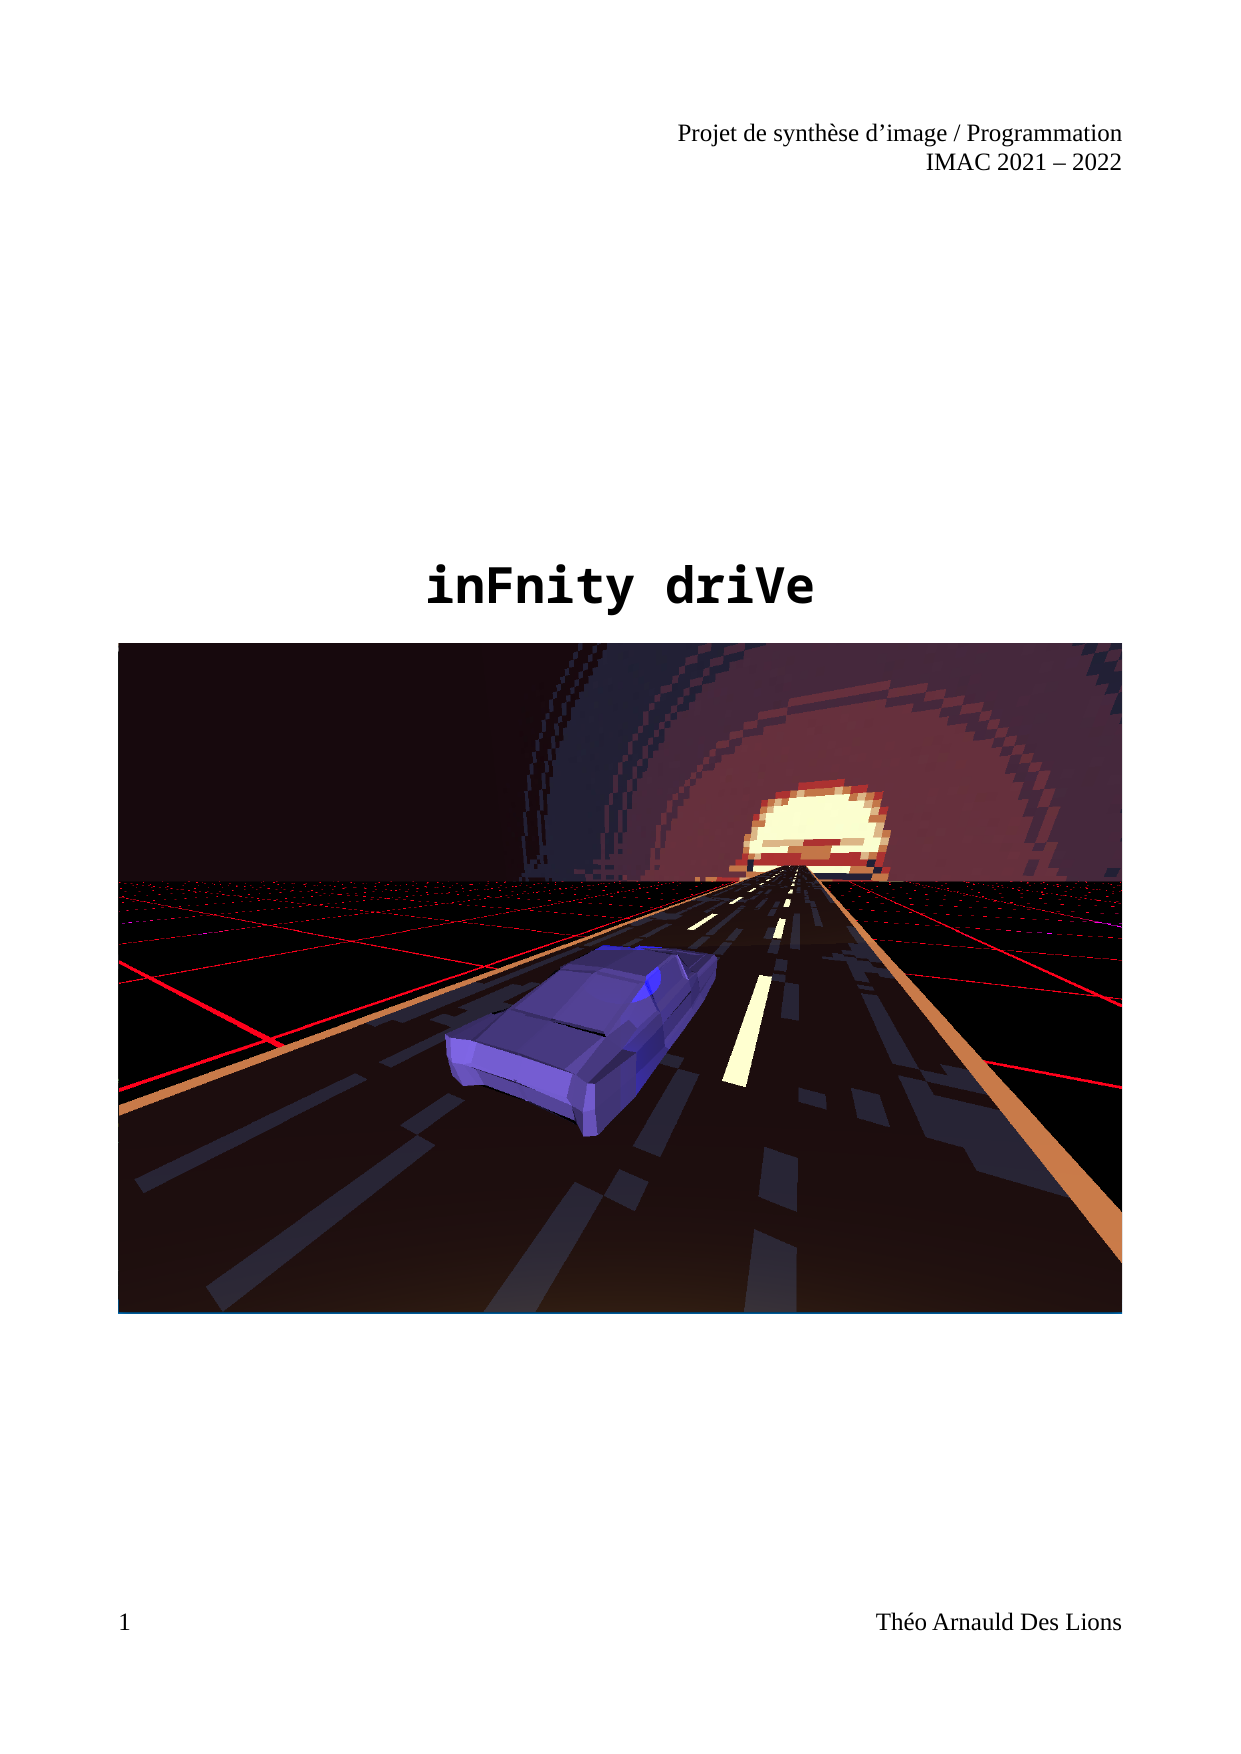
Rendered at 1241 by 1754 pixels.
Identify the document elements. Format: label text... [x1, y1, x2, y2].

picture [118, 643, 1123, 1314]
text inFnity driVe [118, 550, 1122, 618]
